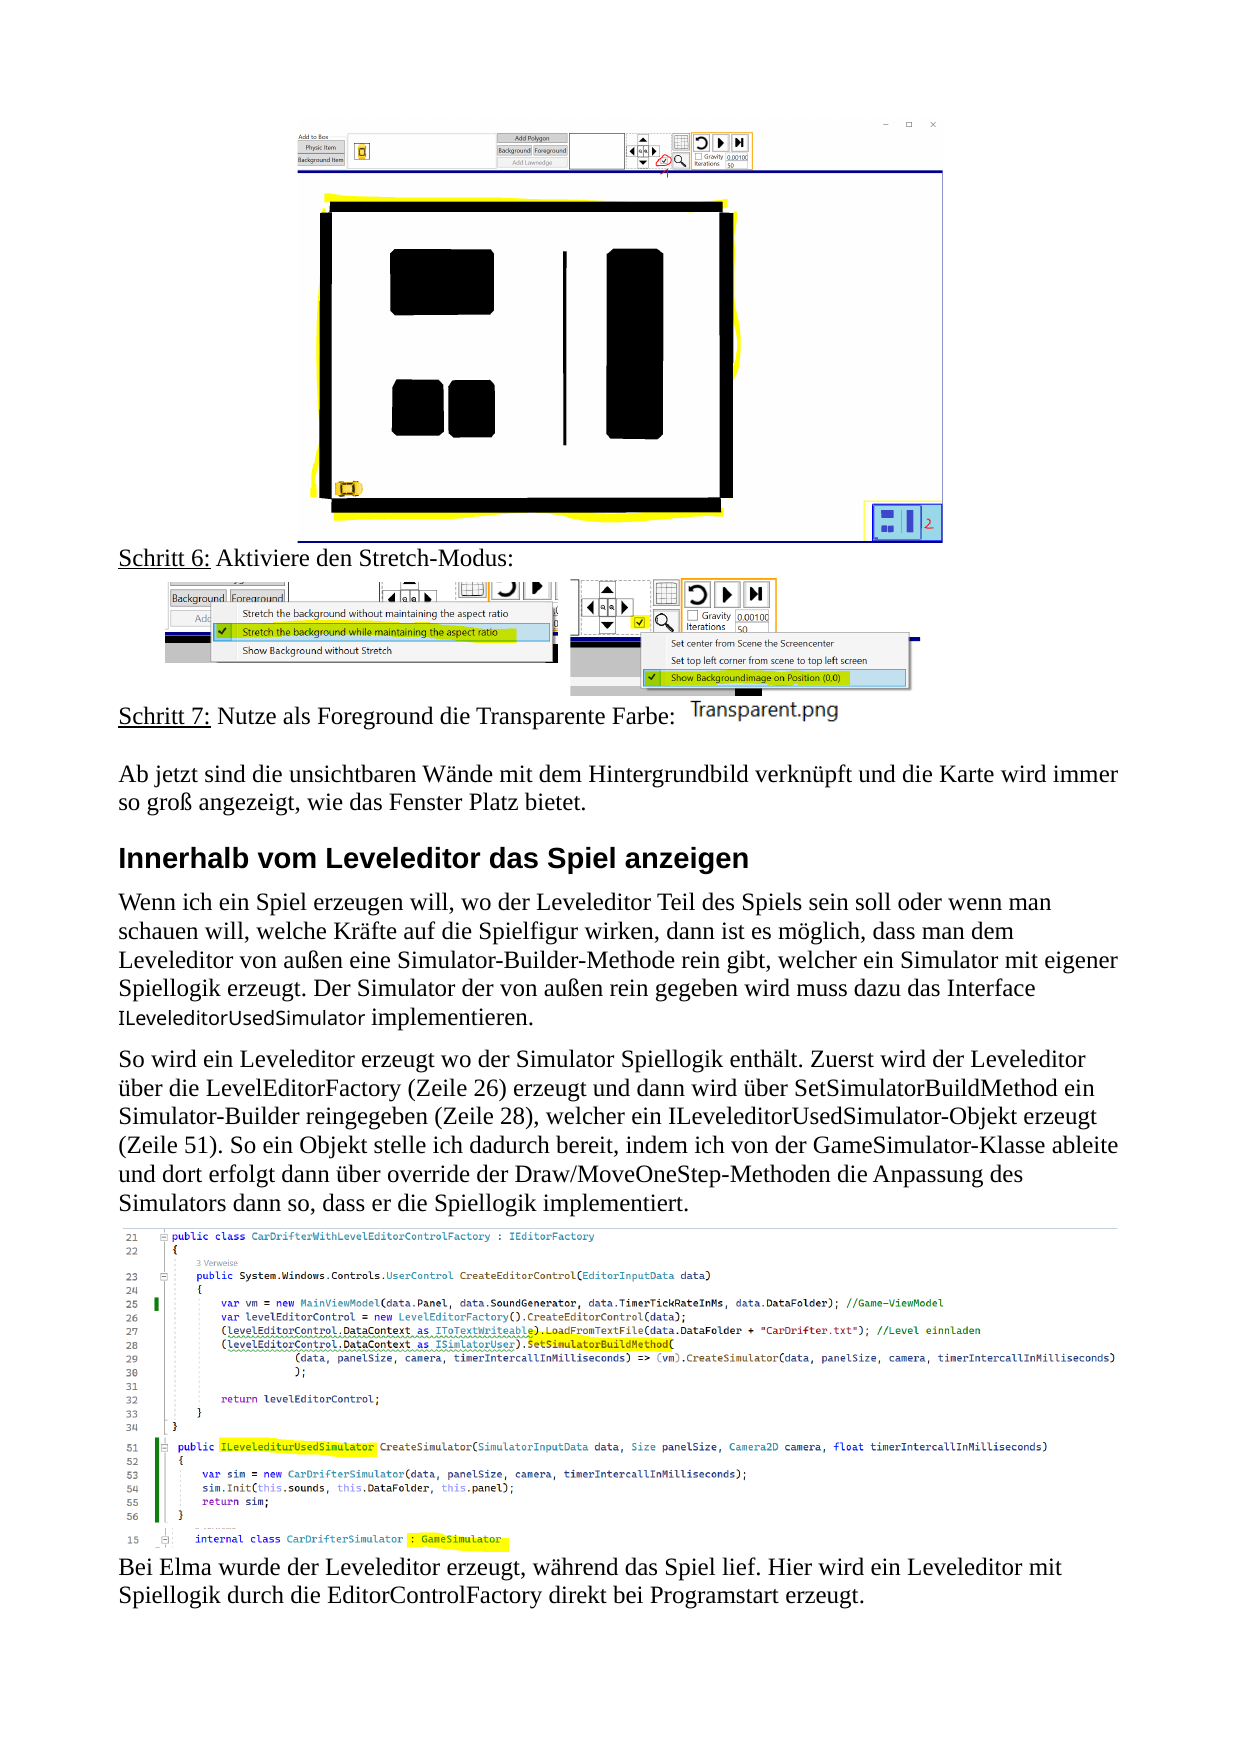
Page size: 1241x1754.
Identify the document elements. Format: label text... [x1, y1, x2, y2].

picture [122, 1228, 1118, 1552]
picture [297, 118, 943, 543]
text Wenn ich ein Spiel erzeugen will, wo der Leveleditor Teil des Spiels sein soll oder wenn man schauen will, welche Kräfte auf die Spielfigur wirken, dann ist es möglich, dass man dem Leveleditor von außen eine Simulator-Builder-Methode rein gibt, welcher ein Simulator mit eigener Spiellogik erzeugt. Der Simulator der von außen rein gegeben wird muss dazu das Interface ILeveleditorUsedSimulator implementieren. [118, 887, 1122, 1031]
text Bei Elma wurde der Leveleditor erzeugt, während das Spiel lief. Hier wird ein Leveleditor mit Spiellogik durch die EditorControlFactory direkt bei Programstart erzeugt. [118, 1229, 1122, 1609]
picture [165, 582, 558, 663]
text Schritt 7: Nutze als Foreground die Transparente Farbe: [118, 571, 1122, 730]
picture [570, 578, 921, 725]
text So wird ein Leveleditor erzeugt wo der Simulator Spiellogik enthält. Zuerst wird der Leveleditor über die LevelEditorFactory (Zeile 26) erzeugt und dann wird über SetSimulatorBuildMethod ein Simulator-Builder reingegeben (Zeile 28), welcher ein ILeveleditorUsedSimulator-Objekt erzeugt (Zeile 51). So ein Objekt stelle ich dadurch bereit, indem ich von der GameSimulator-Klasse ableite und dort erfolgt dann über override der Draw/MoveOneStep-Methoden die Anpassung des Simulators dann so, dass er die Spiellogik implementiert. [118, 1044, 1122, 1216]
text Schritt 6: Aktiviere den Stretch-Modus: [118, 118, 1122, 571]
subtitle Innerhalb vom Leveleditor das Spiel anzeigen [118, 841, 1122, 875]
text Ab jetzt sind die unsichtbaren Wände mit dem Hintergrundbild verknüpft und die Karte wird immer so groß angezeigt, wie das Fenster Platz bietet. [118, 759, 1122, 816]
